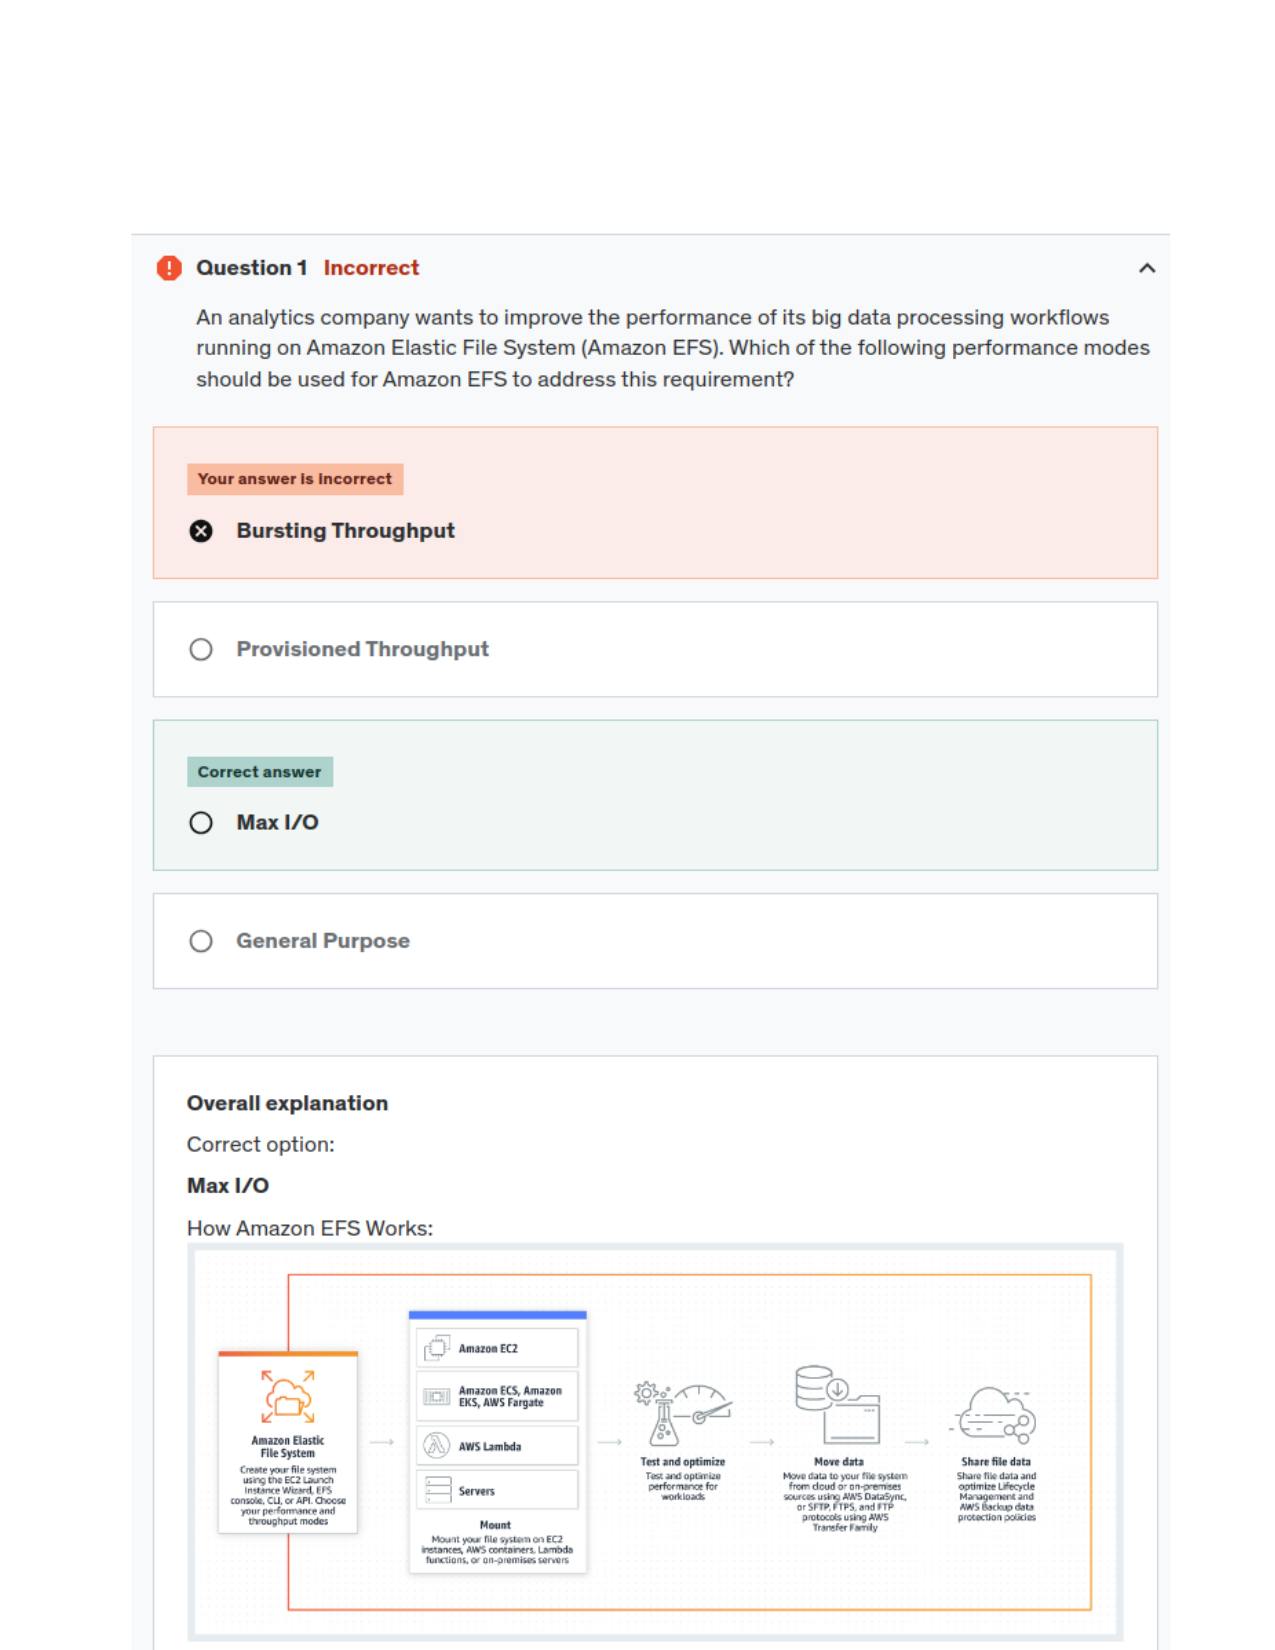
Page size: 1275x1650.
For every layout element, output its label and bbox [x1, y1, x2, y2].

picture [131, 227, 1171, 1650]
